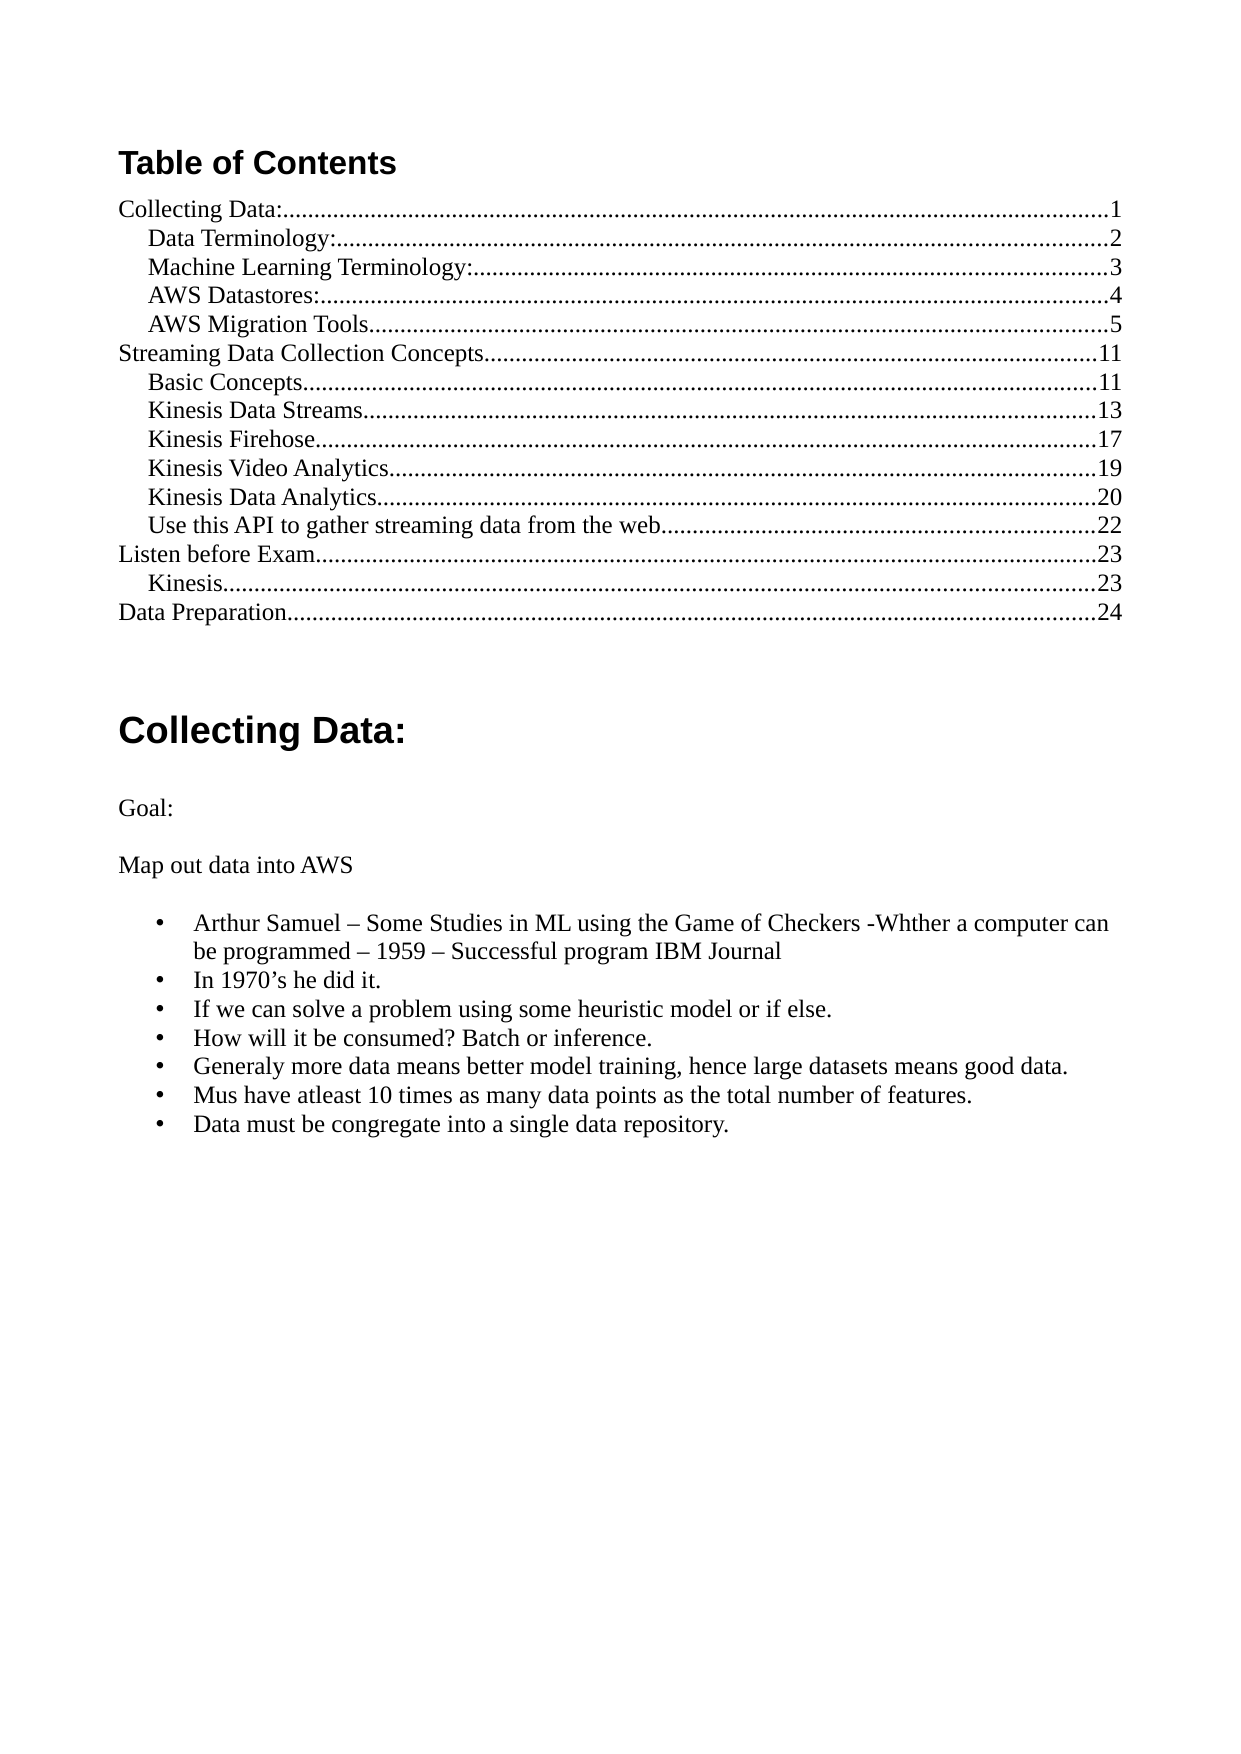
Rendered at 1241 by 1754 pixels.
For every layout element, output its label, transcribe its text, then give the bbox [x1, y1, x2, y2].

text Kinesis 23 [148, 568, 1122, 597]
text Collecting Data: 1 [118, 194, 1122, 223]
text Basic Concepts 11 [148, 367, 1122, 395]
text Kinesis Data Analytics 20 [148, 482, 1122, 510]
text Kinesis Video Analytics 19 [148, 453, 1122, 482]
text Streaming Data Collection Concepts 11 [118, 338, 1122, 367]
list Arthur Samuel – Some Studies in ML using the Game of Checkers -Whther a computer can be programmed – 1959 – Successful program IBM Journal [156, 908, 1122, 965]
text Use this API to gather streaming data from the web. 22 [148, 510, 1122, 539]
list In 1970’s he did it. [156, 965, 1122, 994]
text Data Terminology: 2 [148, 223, 1122, 252]
subtitle Collecting Data: [118, 708, 1122, 751]
text AWS Migration Tools 5 [148, 309, 1122, 338]
list Data must be congregate into a single data repository. [156, 1109, 1122, 1138]
text Goal: [118, 793, 1122, 821]
text Kinesis Data Streams 13 [148, 395, 1122, 424]
text Map out data into AWS [118, 850, 1122, 879]
list Generaly more data means better model training, hence large datasets means good data. [156, 1051, 1122, 1080]
list How will it be consumed? Batch or inference. [156, 1023, 1122, 1051]
text Machine Learning Terminology: 3 [148, 252, 1122, 280]
text AWS Datastores: 4 [148, 280, 1122, 309]
subtitle Table of Contents [118, 143, 1122, 182]
list Mus have atleast 10 times as many data points as the total number of features. [156, 1080, 1122, 1109]
text Kinesis Firehose 17 [148, 424, 1122, 453]
text Data Preparation 24 [118, 597, 1122, 625]
list If we can solve a problem using some heuristic model or if else. [156, 994, 1122, 1023]
text Listen before Exam 23 [118, 539, 1122, 568]
